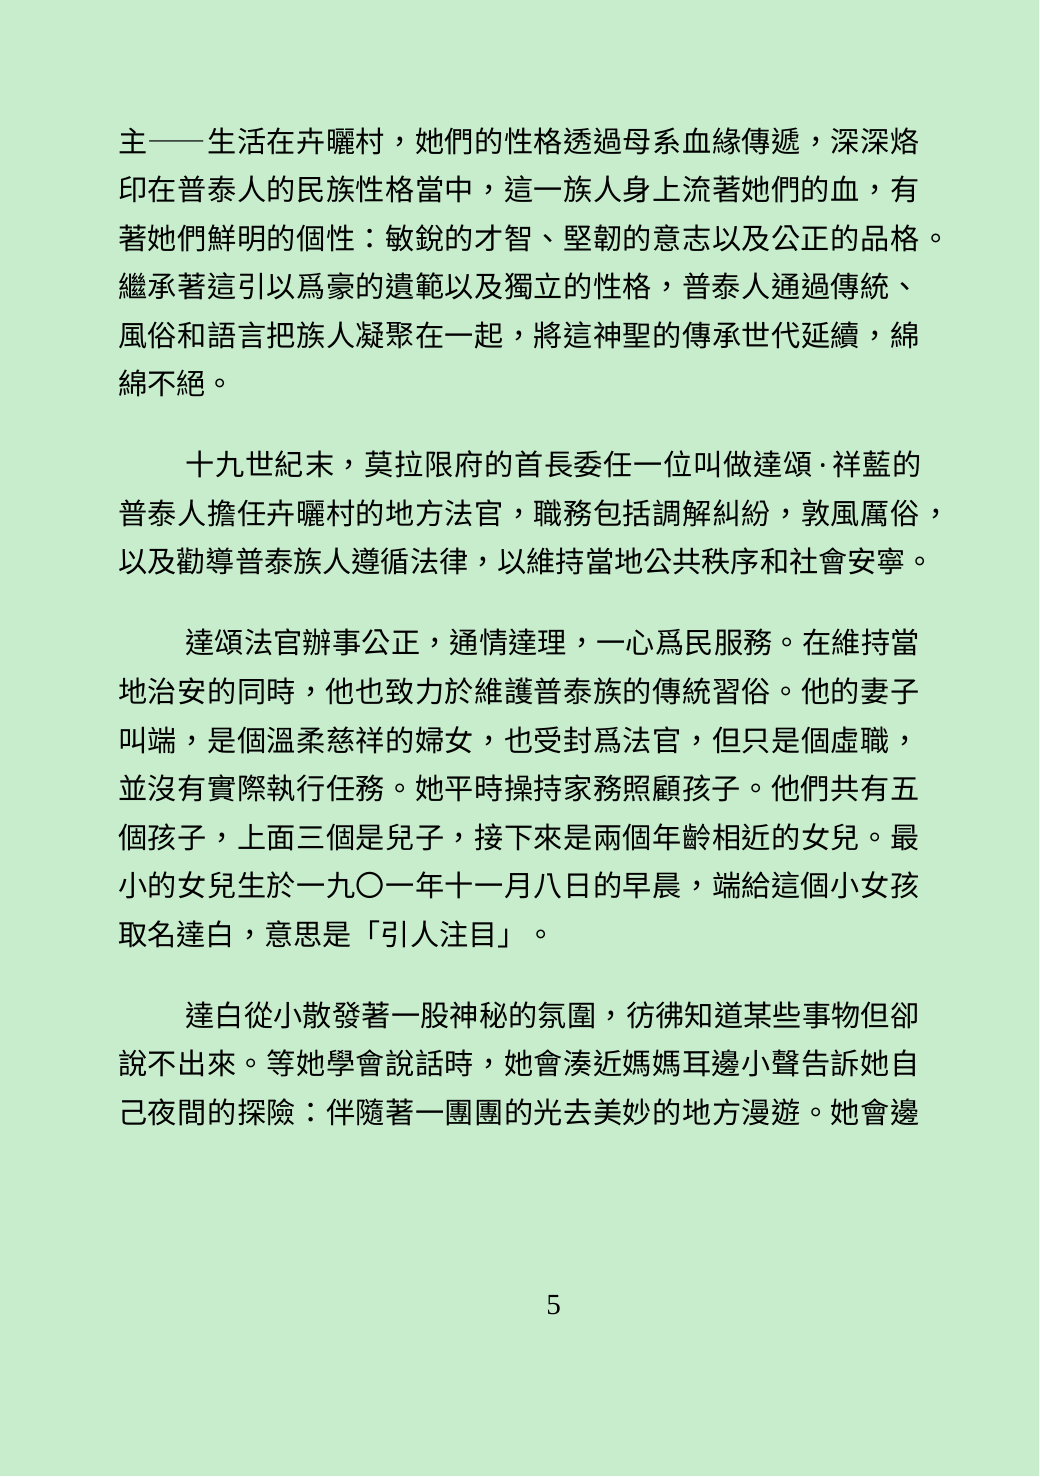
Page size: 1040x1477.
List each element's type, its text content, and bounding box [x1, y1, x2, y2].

text 達白從小散發著一股神秘的氛圍，彷彿知道某些事物但卻說不出來。等她學會說話時，她會湊近媽媽耳邊小聲告訴她自己夜間的探險：伴隨著一團團的光去美妙的地方漫遊。她會邊 [118, 992, 921, 1132]
text 十九世紀末，莫拉限府的首長委任一位叫做達頌·祥藍的普泰人擔任卉曬村的地方法官，職務包括調解糾紛，敦風厲俗，以及勸導普泰族人遵循法律，以維持當地公共秩序和社會安寧。 [118, 442, 921, 581]
text 坐落在湄公河河畔這塊肥沃的土地上，莫拉限開始時是一個小邦國，後來成爲暹羅卻克里王朝的附庸，擁有部分自治權。根據傳說，曾經有三個王室姐妹——喬公主、珂綸公主和噶公主——生活在卉曬村，她們的性格透過母系血緣傳遞，深深烙印在普泰人的民族性格當中，這一族人身上流著她們的血，有著她們鮮明的個性：敏銳的才智、堅韌的意志以及公正的品格。繼承著這引以爲豪的遺範以及獨立的性格，普泰人通過傳統、風俗和語言把族人凝聚在一起，將這神聖的傳承世代延續，綿綿不絕。 [118, 118, 921, 403]
text 達頌法官辦事公正，通情達理，一心爲民服務。在維持當地治安的同時，他也致力於維護普泰族的傳統習俗。他的妻子叫端，是個溫柔慈祥的婦女，也受封爲法官，但只是個虛職，並沒有實際執行任務。她平時操持家務照顧孩子。他們共有五個孩子，上面三個是兒子，接下來是兩個年齡相近的女兒。最小的女兒生於一九〇一年十一月八日的早晨，端給這個小女孩取名達白，意思是「引人注目」。 [118, 620, 921, 954]
